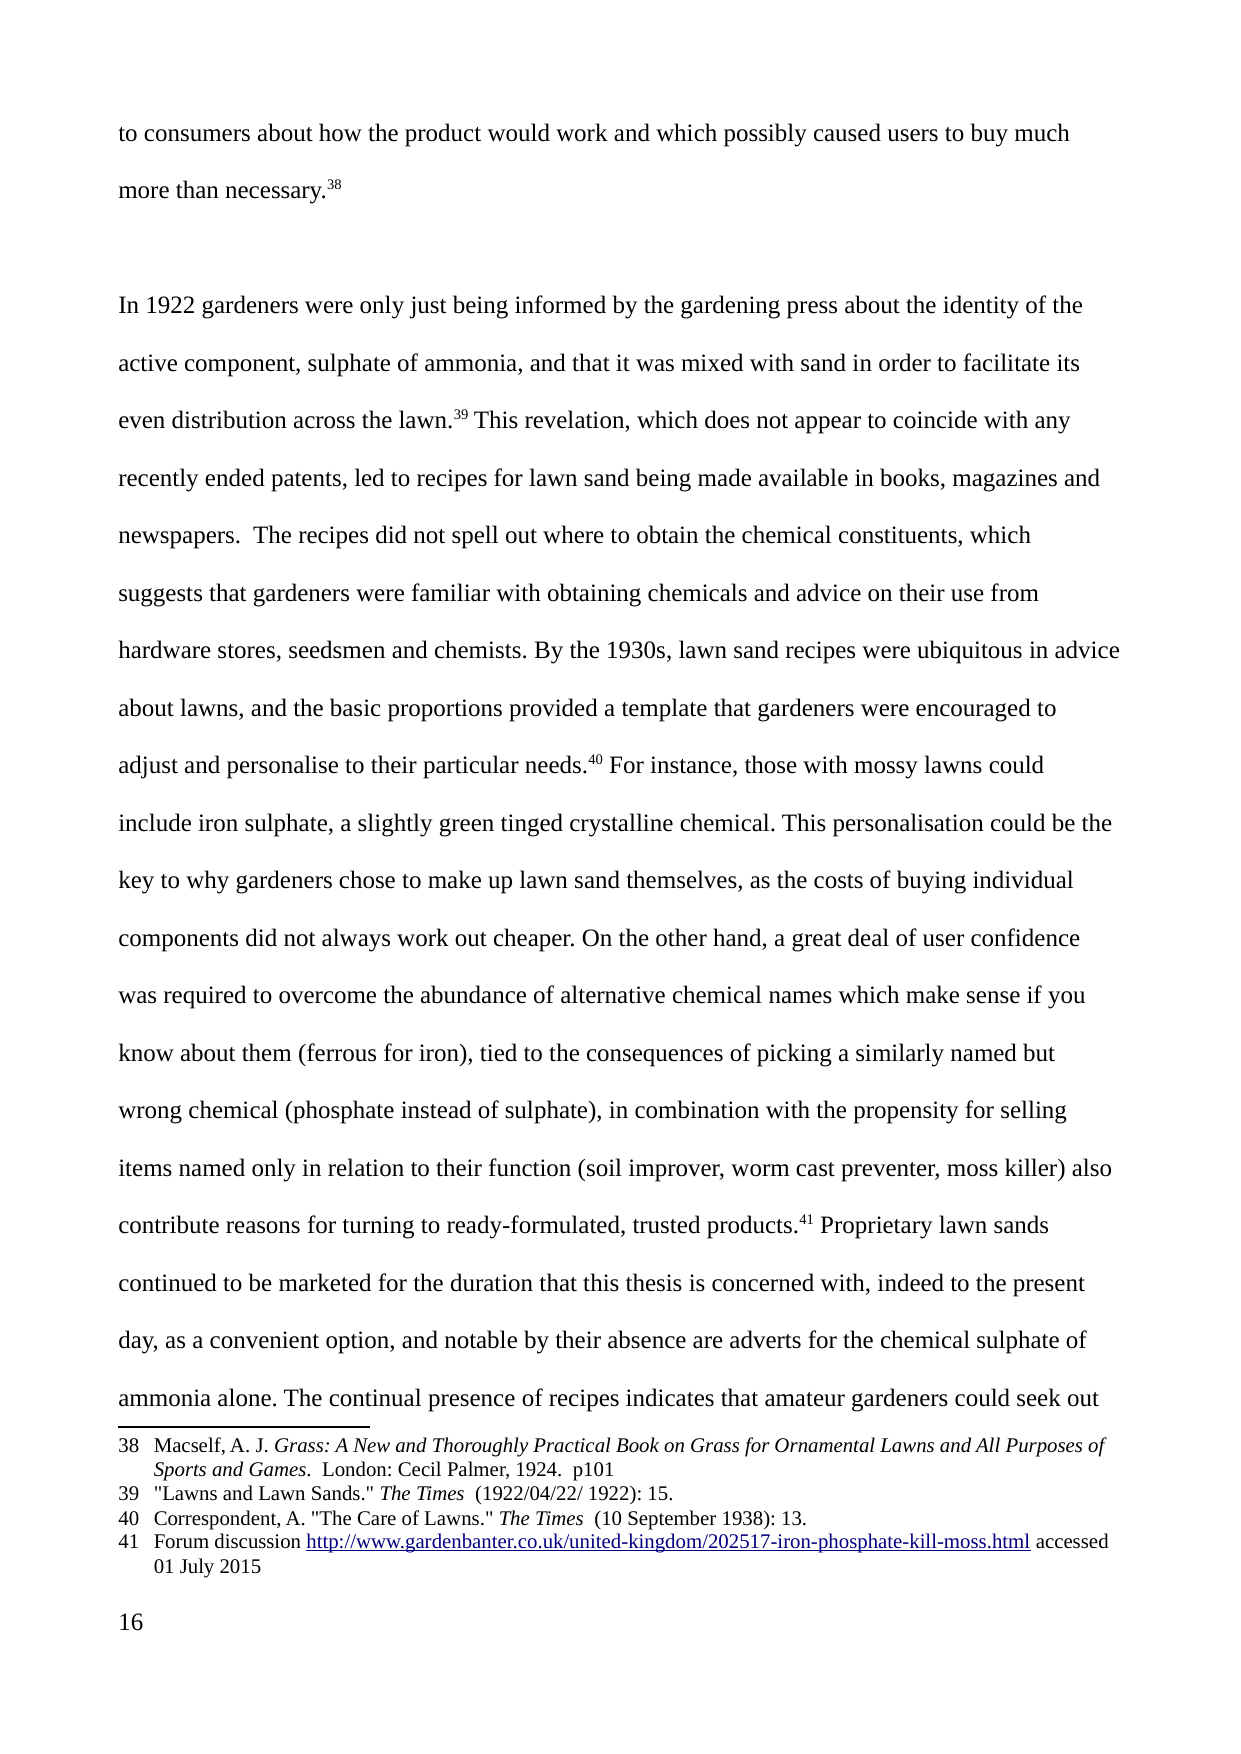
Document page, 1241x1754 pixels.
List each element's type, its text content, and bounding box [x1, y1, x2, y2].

text "Lawns and Lawn Sands." The Times (1922/04/22/ 1922): 15. [118, 1481, 1122, 1505]
text In 1922 gardeners were only just being informed by the gardening press about the identity of the active component, sulphate of ammonia, and that it was mixed with sand in order to facilitate its even distribution across the lawn. This revelation, which does not appear to coincide with any recently ended patents, led to recipes for lawn sand being made available in books, magazines and newspapers. The recipes did not spell out where to obtain the chemical constituents, which suggests that gardeners were familiar with obtaining chemicals and advice on their use from hardware stores, seedsmen and chemists. By the 1930s, lawn sand recipes were ubiquitous in advice about lawns, and the basic proportions provided a template that gardeners were encouraged to adjust and personalise to their particular needs. For instance, those with mossy lawns could include iron sulphate, a slightly green tinged crystalline chemical. This personalisation could be the key to why gardeners chose to make up lawn sand themselves, as the costs of buying individual components did not always work out cheaper. On the other hand, a great deal of user confidence was required to overcome the abundance of alternative chemical names which make sense if you know about them (ferrous for iron), tied to the consequences of picking a similarly named but wrong chemical (phosphate instead of sulphate), in combination with the propensity for selling items named only in relation to their function (soil improver, worm cast preventer, moss killer) also contribute reasons for turning to ready-formulated, trusted products. Proprietary lawn sands continued to be marketed for the duration that this thesis is concerned with, indeed to the present day, as a convenient option, and notable by their absence are adverts for the chemical sulphate of ammonia alone. The continual presence of recipes indicates that amateur gardeners could seek out [118, 291, 1122, 1412]
text to consumers about how the product would work and which possibly caused users to buy much more than necessary. [118, 118, 1122, 204]
text Forum discussion http://www.gardenbanter.co.uk/united-kingdom/202517-iron-phosphate-kill-moss.html accessed 01 July 2015 [118, 1529, 1122, 1578]
text Correspondent, A. "The Care of Lawns." The Times (10 September 1938): 13. [118, 1505, 1122, 1529]
text Macself, A. J. Grass: A New and Thoroughly Practical Book on Grass for Ornamental Lawns and All Purposes of Sports and Games. London: Cecil Palmer, 1924. p101 [118, 1433, 1122, 1481]
